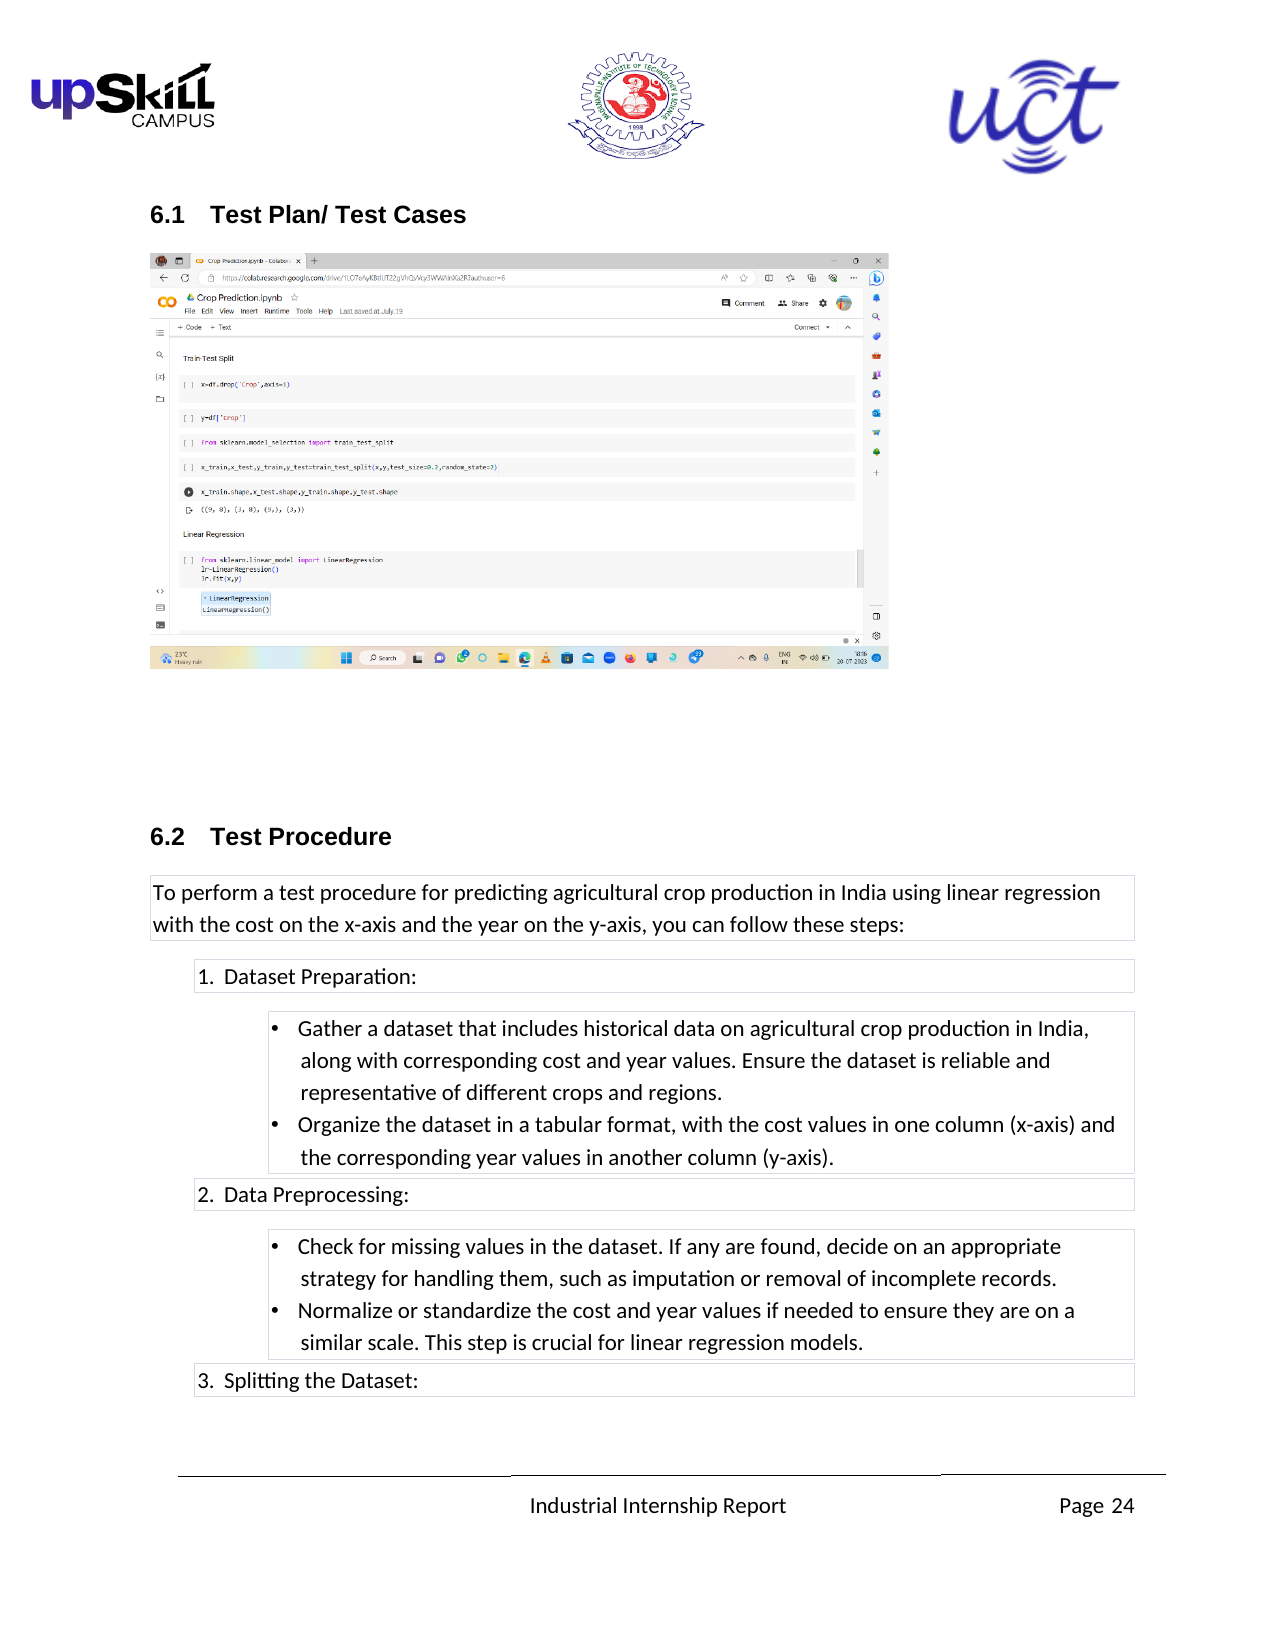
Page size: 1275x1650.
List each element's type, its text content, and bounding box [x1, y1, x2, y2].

list Normalize or standardize the cost and year values if needed to ensure they are on a similar scale. This step is crucial for linear regression models. [269, 1294, 1134, 1359]
list Splitting the Dataset: [195, 1364, 1134, 1396]
list Check for missing values in the dataset. If any are found, decide on an appropriate strategy for handling them, such as imputation or removal of incomplete records. [269, 1230, 1134, 1292]
list Gather a dataset that includes historical data on agricultural crop production in India, along with corresponding cost and year values. Ensure the dataset is reliable and representative of different crops and regions. [269, 1012, 1134, 1106]
text To perform a test procedure for predicting agricultural crop production in India using linear regression with the cost on the x-axis and the year on the y-axis, you can follow these steps: [151, 876, 1134, 940]
subtitle Test Procedure [150, 825, 1134, 850]
list Organize the dataset in a tabular format, with the cost values in one column (x-axis) and the corresponding year values in another column (y-axis). [269, 1108, 1134, 1173]
list Dataset Preparation: [195, 960, 1134, 992]
list Data Preprocessing: [195, 1179, 1134, 1210]
subtitle Test Plan/ Test Cases [150, 204, 1134, 229]
